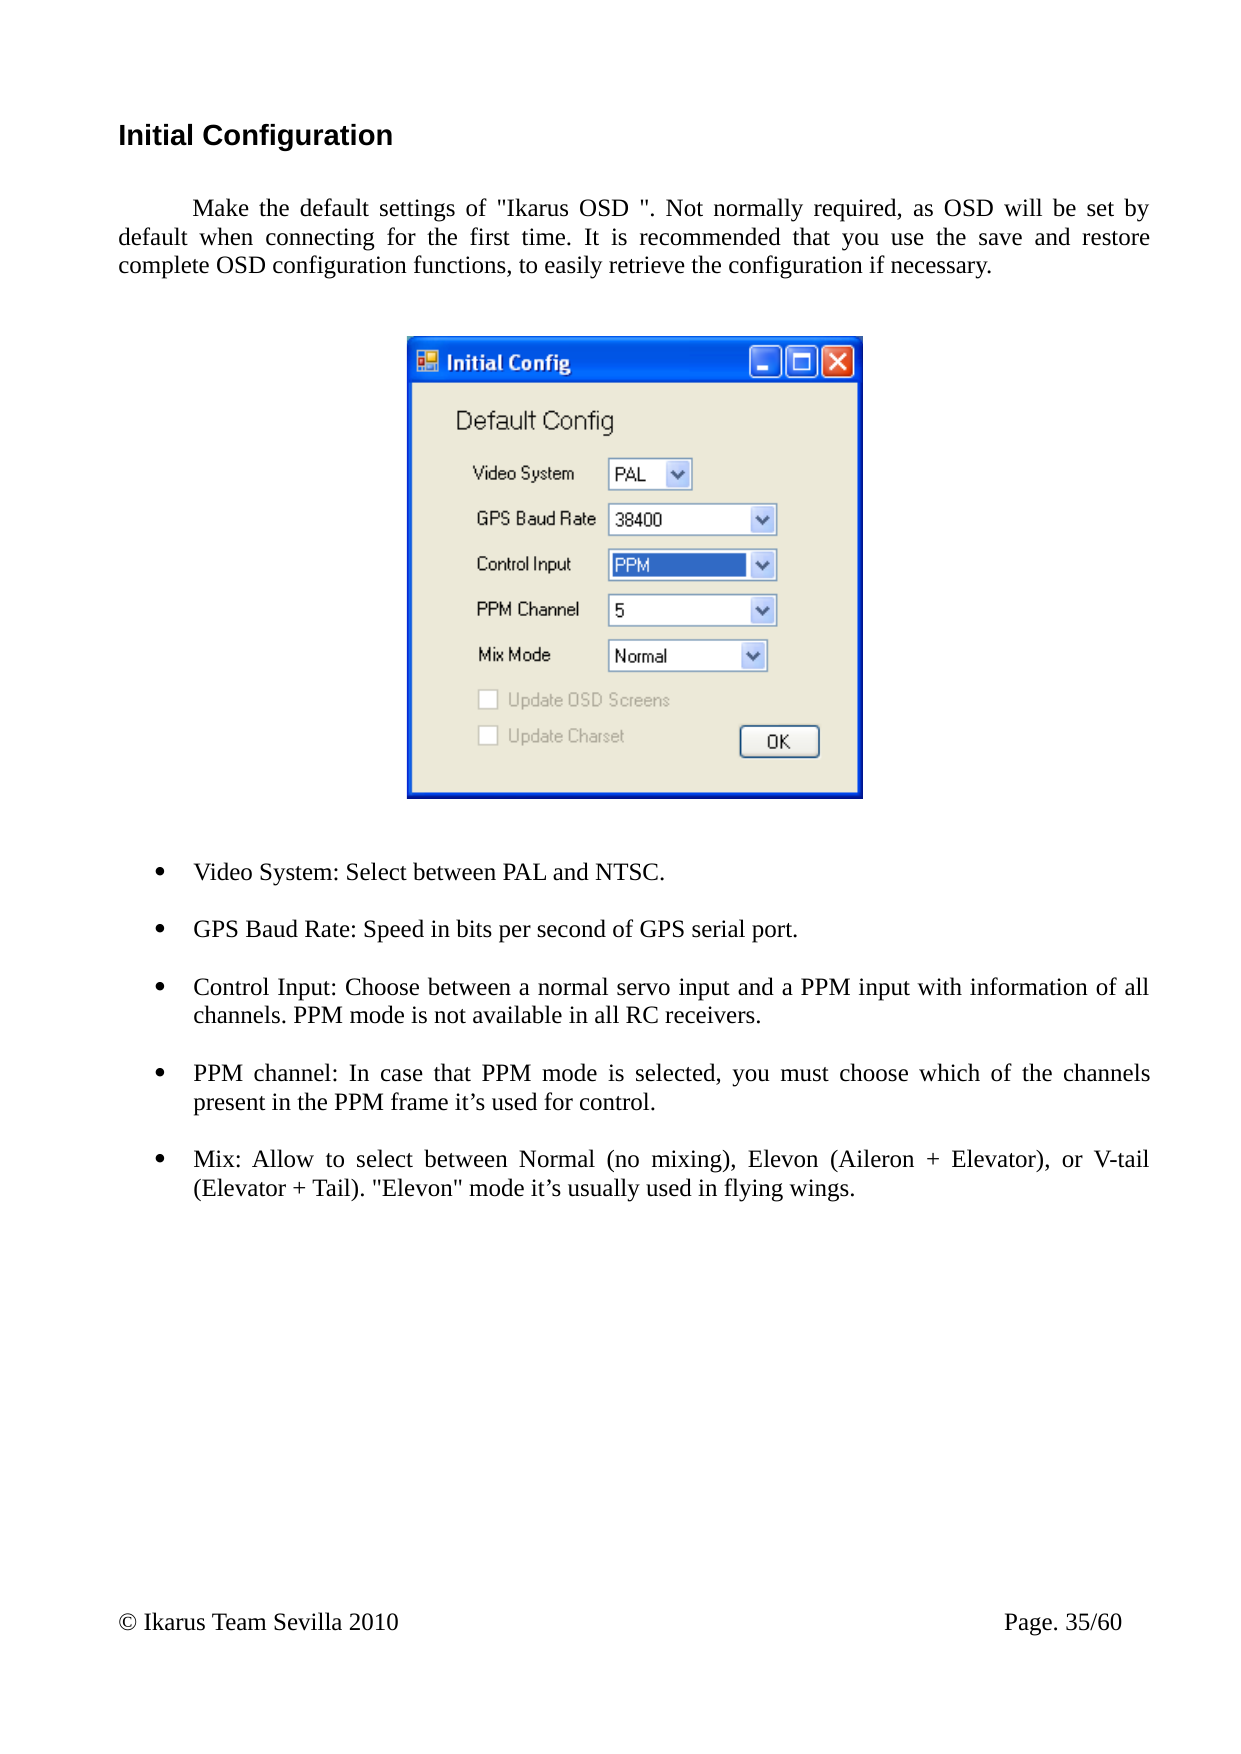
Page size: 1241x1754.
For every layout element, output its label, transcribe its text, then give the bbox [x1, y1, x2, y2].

text Make the default settings of "Ikarus OSD ". Not normally required, as OSD will be set by default when connecting for the first time. It is recommended that you use the save and restore complete OSD configuration functions, to easily retrieve the configuration if necessary. [118, 193, 1152, 279]
list Control Input: Choose between a normal servo input and a PPM input with information of all channels. PPM mode is not available in all RC receivers. [156, 972, 1152, 1029]
list GPS Baud Rate: Speed in bits per second of GPS serial port. [156, 914, 1152, 943]
list Video System: Select between PAL and NTSC. [156, 857, 1152, 885]
list Mix: Allow to select between Normal (no mixing), Elevon (Aileron + Elevator), or V-tail (Elevator + Tail). "Elevon" mode it’s usually used in flying wings. [156, 1144, 1152, 1202]
list PPM channel: In case that PPM mode is selected, you must choose which of the channels present in the PPM frame it’s used for control. [156, 1058, 1152, 1115]
subtitle Initial Configuration [118, 118, 1152, 152]
picture [406, 336, 863, 799]
